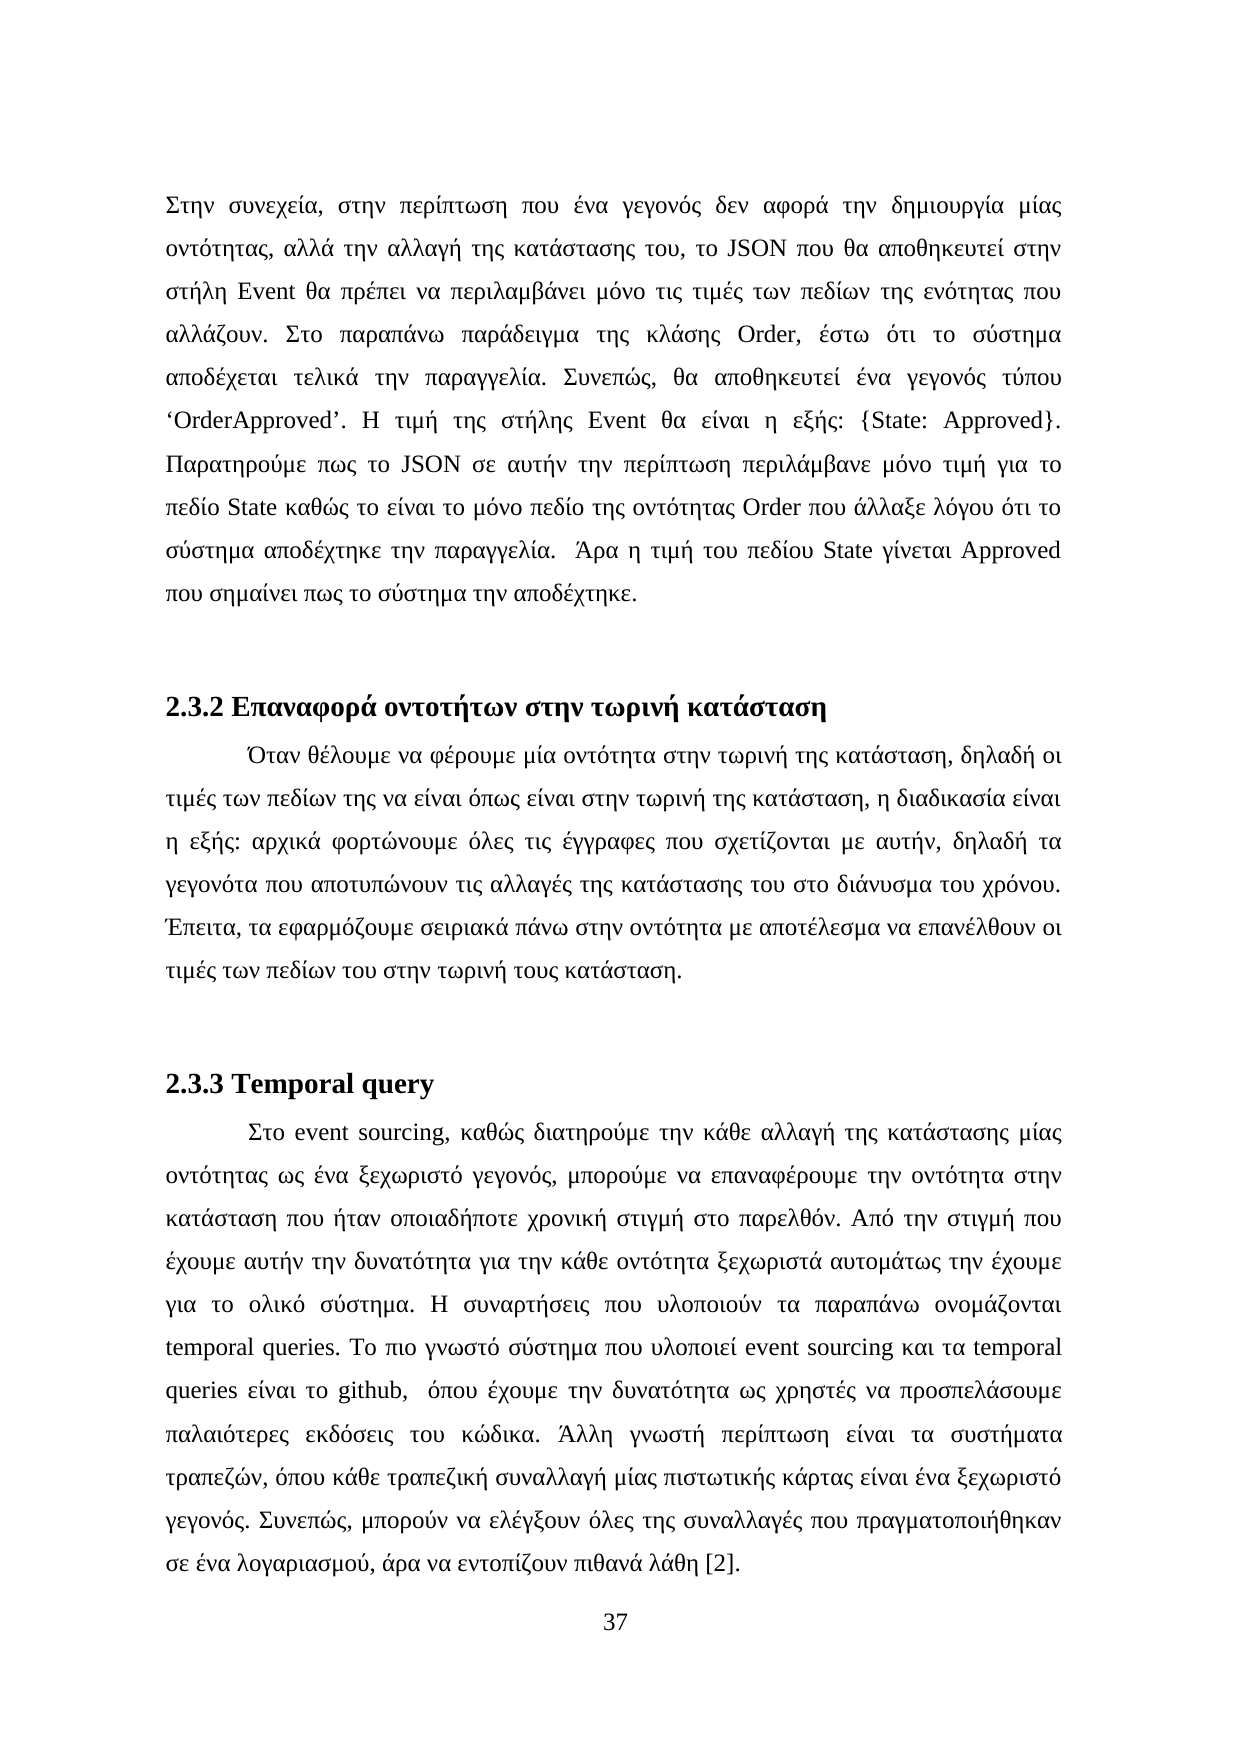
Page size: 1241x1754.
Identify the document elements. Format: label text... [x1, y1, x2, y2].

text Όταν θέλουμε να φέρουμε μία οντότητα στην τωρινή της κατάσταση, δηλαδή οι τιμές των πεδίων της να είναι όπως είναι στην τωρινή της κατάσταση, η διαδικασία είναι η εξής: αρχικά φορτώνουμε όλες τις έγγραφες που σχετίζονται με αυτήν, δηλαδή τα γεγονότα που αποτυπώνουν τις αλλαγές της κατάστασης του στο διάνυσμα του χρόνου. Έπειτα, τα εφαρμόζουμε σειριακά πάνω στην οντότητα με αποτέλεσμα να επανέλθουν οι τιμές των πεδίων του στην τωρινή τους κατάσταση. [165, 740, 1063, 984]
text Στο event sourcing, καθώς διατηρούμε την κάθε αλλαγή της κατάστασης μίας οντότητας ως ένα ξεχωριστό γεγονός, μπορούμε να επαναφέρουμε την οντότητα στην κατάσταση που ήταν οποιαδήποτε χρονική στιγμή στο παρελθόν. Από την στιγμή που έχουμε αυτήν την δυνατότητα για την κάθε οντότητα ξεχωριστά αυτομάτως την έχουμε για το ολικό σύστημα. Η συναρτήσεις που υλοποιούν τα παραπάνω ονομάζονται temporal queries. Το πιο γνωστό σύστημα που υλοποιεί event sourcing και τα temporal queries είναι το github, όπου έχουμε την δυνατότητα ως χρηστές να προσπελάσουμε παλαιότερες εκδόσεις του κώδικα. Άλλη γνωστή περίπτωση είναι τα συστήματα τραπεζών, όπου κάθε τραπεζική συναλλαγή μίας πιστωτικής κάρτας είναι ένα ξεχωριστό γεγονός. Συνεπώς, μπορούν να ελέγξουν όλες της συναλλαγές που πραγματοποιήθηκαν σε ένα λογαριασμού, άρα να εντοπίζουν πιθανά λάθη [2]. [165, 1117, 1063, 1577]
subtitle 2.3.2 Επαναφορά οντοτήτων στην τωρινή κατάσταση [165, 689, 1063, 723]
text Στην συνεχεία, στην περίπτωση που ένα γεγονός δεν αφορά την δημιουργία μίας οντότητας, αλλά την αλλαγή της κατάστασης του, το JSON που θα αποθηκευτεί στην στήλη Event θα πρέπει να περιλαμβάνει μόνο τις τιμές των πεδίων της ενότητας που αλλάζουν. Στο παραπάνω παράδειγμα της κλάσης Order, έστω ότι το σύστημα αποδέχεται τελικά την παραγγελία. Συνεπώς, θα αποθηκευτεί ένα γεγονός τύπου ‘OrderApproved’. H τιμή της στήλης Event θα είναι η εξής: {State: Approved}. Παρατηρούμε πως το JSON σε αυτήν την περίπτωση περιλάμβανε μόνο τιμή για το πεδίο State καθώς το είναι το μόνο πεδίο της οντότητας Order που άλλαξε λόγου ότι το σύστημα αποδέχτηκε την παραγγελία. Άρα η τιμή του πεδίου State γίνεται Approved που σημαίνει πως το σύστημα την αποδέχτηκε. [165, 190, 1063, 607]
subtitle 2.3.3 Temporal query [165, 1067, 1063, 1100]
